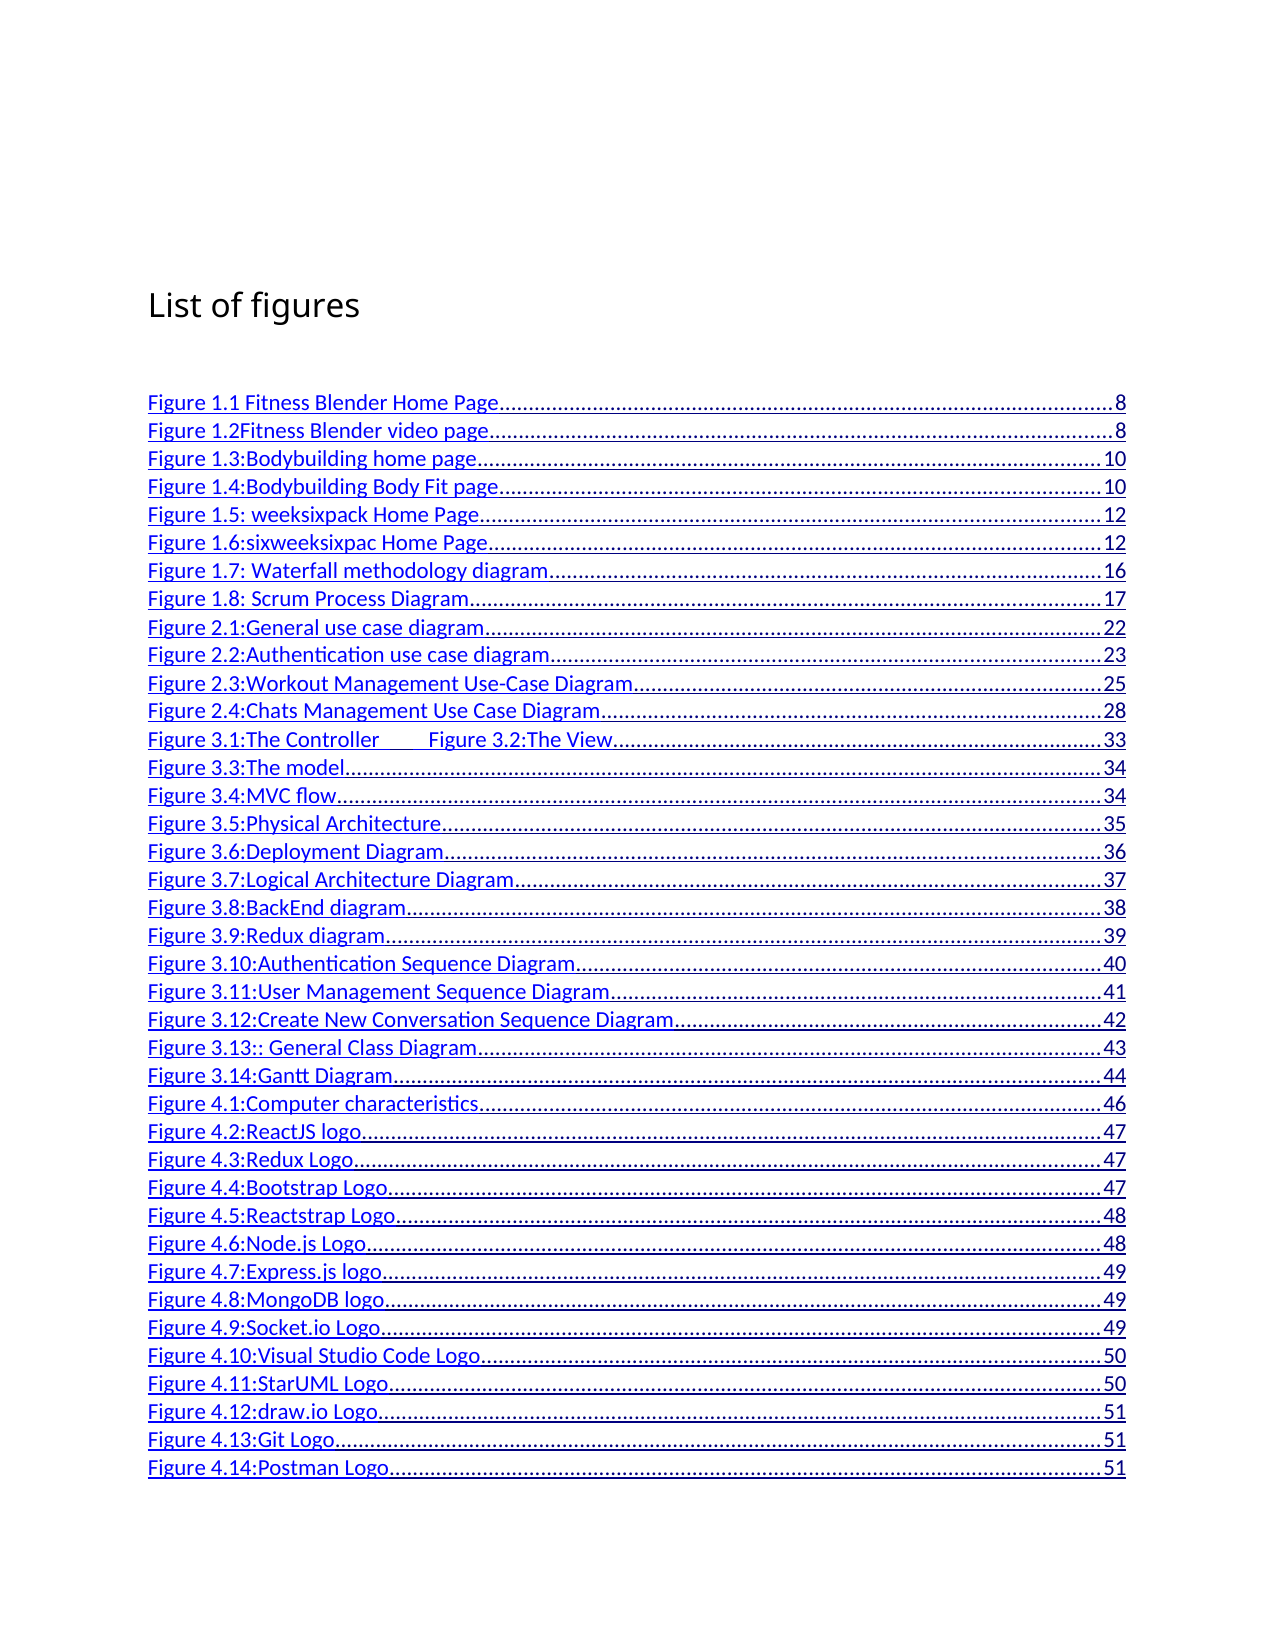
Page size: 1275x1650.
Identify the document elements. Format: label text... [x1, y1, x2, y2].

text Figure ‎3.5:Physical Architecture 35 [148, 809, 1127, 837]
text Figure ‎1.6:sixweeksixpac Home Page 12 [148, 528, 1127, 557]
text Figure ‎3.1:The Controller Figure ‎3.2:The View 33 [148, 725, 1127, 753]
text Figure ‎3.11:User Management Sequence Diagram 41 [148, 977, 1127, 1005]
text Figure ‎4.11:StarUML Logo 50 [148, 1369, 1127, 1397]
text Figure ‎3.6:Deployment Diagram 36 [148, 837, 1127, 865]
text Figure ‎1.3:Bodybuilding home page 10 [148, 444, 1127, 472]
text Figure ‎3.13:: General Class Diagram 43 [148, 1033, 1127, 1061]
text Figure ‎4.8:MongoDB logo 49 [148, 1285, 1127, 1313]
text Figure ‎4.4:Bootstrap Logo 47 [148, 1173, 1127, 1201]
text List of figures [148, 282, 1127, 327]
text Figure ‎4.14:Postman Logo 51 [148, 1453, 1127, 1481]
text Figure ‎4.13:Git Logo 51 [148, 1425, 1127, 1453]
text Figure ‎4.2:ReactJS logo 47 [148, 1117, 1127, 1145]
text Figure ‎3.14:Gantt Diagram 44 [148, 1061, 1127, 1089]
text Figure ‎2.2:Authentication use case diagram 23 [148, 641, 1127, 669]
text Figure ‎3.9:Redux diagram 39 [148, 921, 1127, 949]
text Figure ‎3.7:Logical Architecture Diagram 37 [148, 865, 1127, 893]
text Figure ‎4.7:Express.js logo 49 [148, 1257, 1127, 1285]
text Figure ‎2.1:General use case diagram 22 [148, 613, 1127, 641]
text Figure ‎1.7: Waterfall methodology diagram 16 [148, 557, 1127, 584]
text Figure ‎4.5:Reactstrap Logo 48 [148, 1201, 1127, 1229]
text Figure ‎4.6:Node.js Logo 48 [148, 1229, 1127, 1257]
text Figure ‎3.4:MVC flow 34 [148, 781, 1127, 809]
text Figure ‎2.4:Chats Management Use Case Diagram 28 [148, 697, 1127, 725]
text Figure ‎1.2Fitness Blender video page 8 [148, 416, 1127, 444]
text Figure ‎3.12:Create New Conversation Sequence Diagram 42 [148, 1005, 1127, 1033]
text Figure ‎1.4:Bodybuilding Body Fit page 10 [148, 472, 1127, 501]
text Figure ‎4.3:Redux Logo 47 [148, 1145, 1127, 1173]
text Figure ‎1.5: weeksixpack Home Page 12 [148, 501, 1127, 528]
text Figure ‎1.8: Scrum Process Diagram 17 [148, 584, 1127, 613]
text Figure ‎1.1 Fitness Blender Home Page 8 [148, 388, 1127, 416]
text Figure ‎2.3:Workout Management Use-Case Diagram 25 [148, 669, 1127, 697]
text Figure ‎4.1:Computer characteristics 46 [148, 1089, 1127, 1117]
text Figure ‎3.8:BackEnd diagram 38 [148, 893, 1127, 921]
text Figure ‎3.3:The model 34 [148, 753, 1127, 781]
text Figure ‎4.9:Socket.io Logo 49 [148, 1313, 1127, 1341]
text Figure ‎4.10:Visual Studio Code Logo 50 [148, 1341, 1127, 1369]
text Figure ‎3.10:Authentication Sequence Diagram 40 [148, 949, 1127, 977]
text Figure ‎4.12:draw.io Logo 51 [148, 1397, 1127, 1425]
